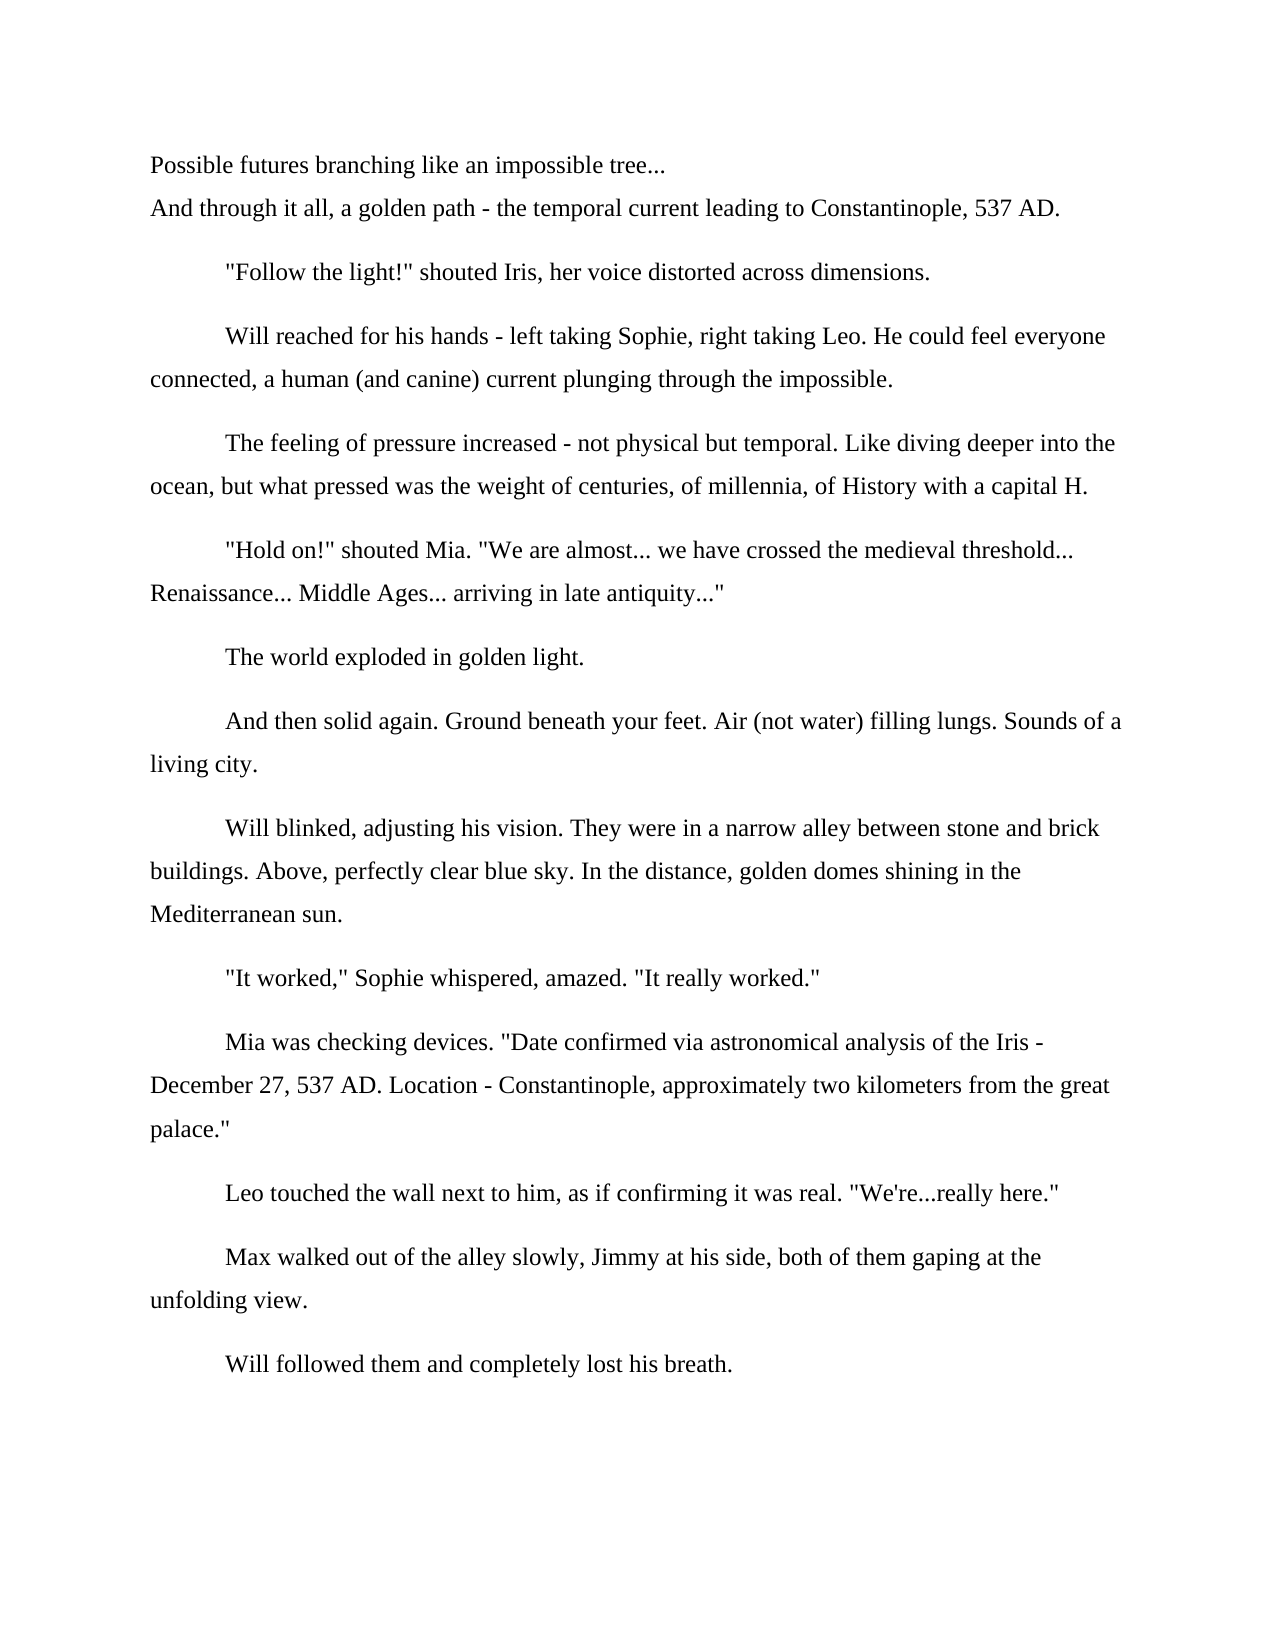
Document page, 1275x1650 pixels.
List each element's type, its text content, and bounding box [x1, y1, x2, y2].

text Will followed them and completely lost his breath. [150, 1349, 1125, 1377]
text The feeling of pressure increased - not physical but temporal. Like diving deeper into the ocean, but what pressed was the weight of centuries, of millennia, of History with a capital H. [150, 428, 1125, 500]
text "It worked," Sophie whispered, amazed. "It really worked." [150, 963, 1125, 992]
text Leo touched the wall next to him, as if confirming it was real. "We're...really here." [150, 1178, 1125, 1206]
text "Hold on!" shouted Mia. "We are almost... we have crossed the medieval threshold... Renaissance... Middle Ages... arriving in late antiquity..." [150, 535, 1125, 607]
text Mia was checking devices. "Date confirmed via astronomical analysis of the Iris - December 27, 537 AD. Location - Constantinople, approximately two kilometers from the great palace." [150, 1027, 1125, 1142]
text And then solid again. Ground beneath your feet. Air (not water) filling lungs. Sounds of a living city. [150, 706, 1125, 778]
text Possible futures branching like an impossible tree... And through it all, a golden path - the temporal current leading to Constantinople, 537 AD. [150, 150, 1125, 222]
text Max walked out of the alley slowly, Jimmy at his side, both of them gaping at the unfolding view. [150, 1242, 1125, 1313]
text "Follow the light!" shouted Iris, her voice distorted across dimensions. [150, 257, 1125, 286]
text Will blinked, adjusting his vision. They were in a narrow alley between stone and brick buildings. Above, perfectly clear blue sky. In the distance, golden domes shining in the Mediterranean sun. [150, 813, 1125, 928]
text Will reached for his hands - left taking Sophie, right taking Leo. He could feel everyone connected, a human (and canine) current plunging through the impossible. [150, 321, 1125, 393]
text The world exploded in golden light. [150, 642, 1125, 671]
